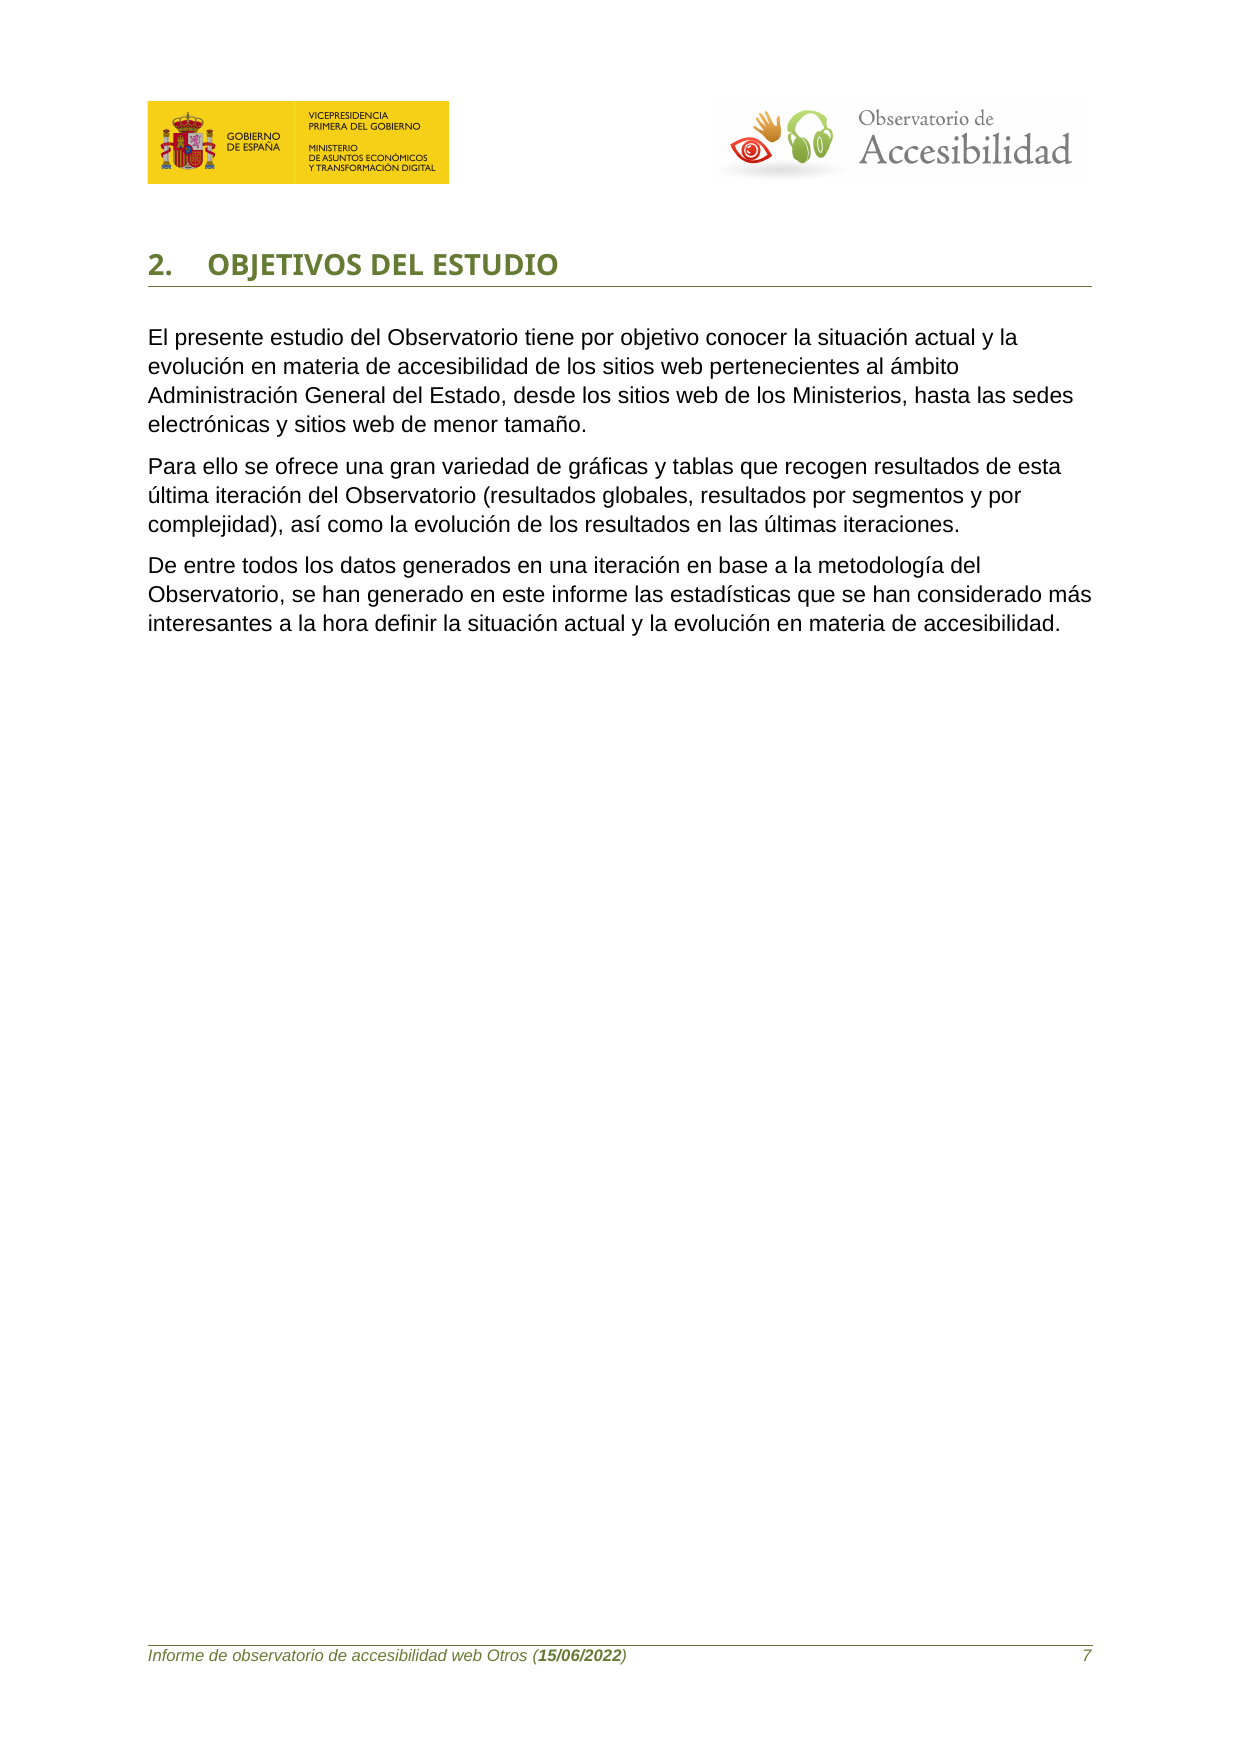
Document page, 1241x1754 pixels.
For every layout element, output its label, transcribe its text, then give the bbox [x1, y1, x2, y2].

picture [710, 101, 1086, 184]
text El presente estudio del Observatorio tiene por objetivo conocer la situación actual y la evolución en materia de accesibilidad de los sitios web pertenecientes al ámbito Administración General del Estado, desde los sitios web de los Ministerios, hasta las sedes electrónicas y sitios web de menor tamaño. [148, 324, 1092, 438]
text De entre todos los datos generados en una iteración en base a la metodología del Observatorio, se han generado en este informe las estadísticas que se han considerado más interesantes a la hora definir la situación actual y la evolución en materia de accesibilidad. [148, 552, 1092, 636]
subtitle Objetivos del estudio [148, 245, 1092, 286]
picture [147, 101, 450, 184]
text Para ello se ofrece una gran variedad de gráficas y tablas que recogen resultados de esta última iteración del Observatorio (resultados globales, resultados por segmentos y por complejidad), así como la evolución de los resultados en las últimas iteraciones. [148, 453, 1092, 537]
